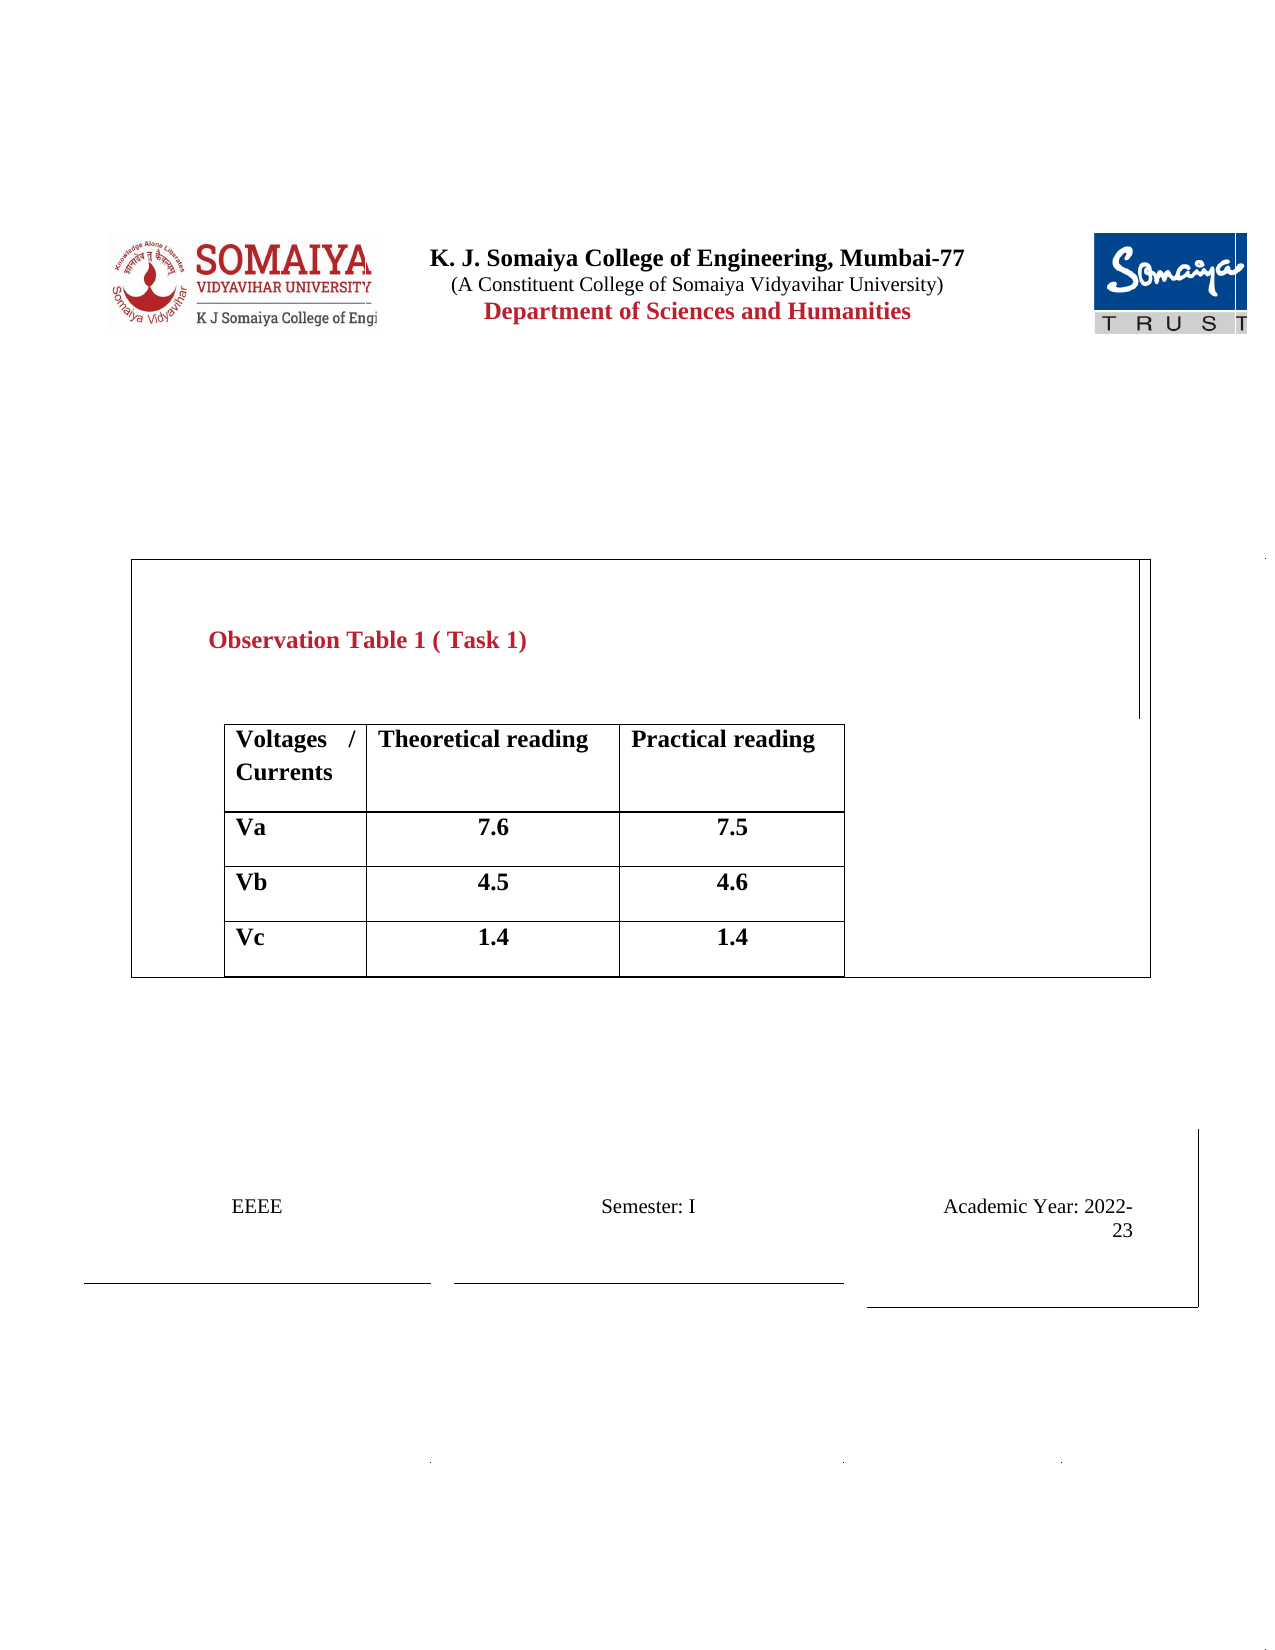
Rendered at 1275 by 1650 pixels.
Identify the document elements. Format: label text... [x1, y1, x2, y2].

table_cell 4.6 [620, 867, 844, 921]
table_cell 1.4 [620, 922, 844, 976]
table_cell 1.4 [367, 922, 619, 976]
table_cell Va [225, 813, 366, 866]
table_cell Observation Table 1 ( Task 1) Calulations (Task1): Calclaute Va and Vb using the formula given below: =(5.5*9)/6.5=7.6 V =(3.3*9)/6.5=4.5 V =9/6.5=1.38 A Observation Table 2 Calculations (Task2): Calculate I1, I2, I3 and IS using the formula given below: Observation (Task 3): Case 1 : LED just turn’s ON Case 2 : LED turn’s ON ( glows brightly) Observations (Task4): Case 1 : Supply Voltage Levels recording Case Case 2: Status of voltages in the circuit Screenshot of Output: [144, 561, 1138, 718]
table_cell Observation Table 1 ( Task 1) Calulations (Task1): Calclaute Va and Vb using the formula given below: =(5.5*9)/6.5=7.6 V =(3.3*9)/6.5=4.5 V =9/6.5=1.38 A Observation Table 2 Calculations (Task2): Calculate I1, I2, I3 and IS using the formula given below: Observation (Task 3): Case 1 : LED just turn’s ON Case 2 : LED turn’s ON ( glows brightly) Observations (Task4): Case 1 : Supply Voltage Levels recording Case Case 2: Status of voltages in the circuit Screenshot of Output: [132, 560, 1150, 977]
table_cell Vc [225, 922, 366, 976]
table_header Practical reading [620, 725, 844, 811]
table_cell 7.5 [620, 813, 844, 866]
table_header Theoretical reading [367, 725, 619, 811]
table_header Voltages / Currents [225, 725, 366, 811]
table_cell 7.6 [367, 813, 619, 866]
table_cell Vb [225, 867, 366, 921]
table_cell 4.5 [367, 867, 619, 921]
